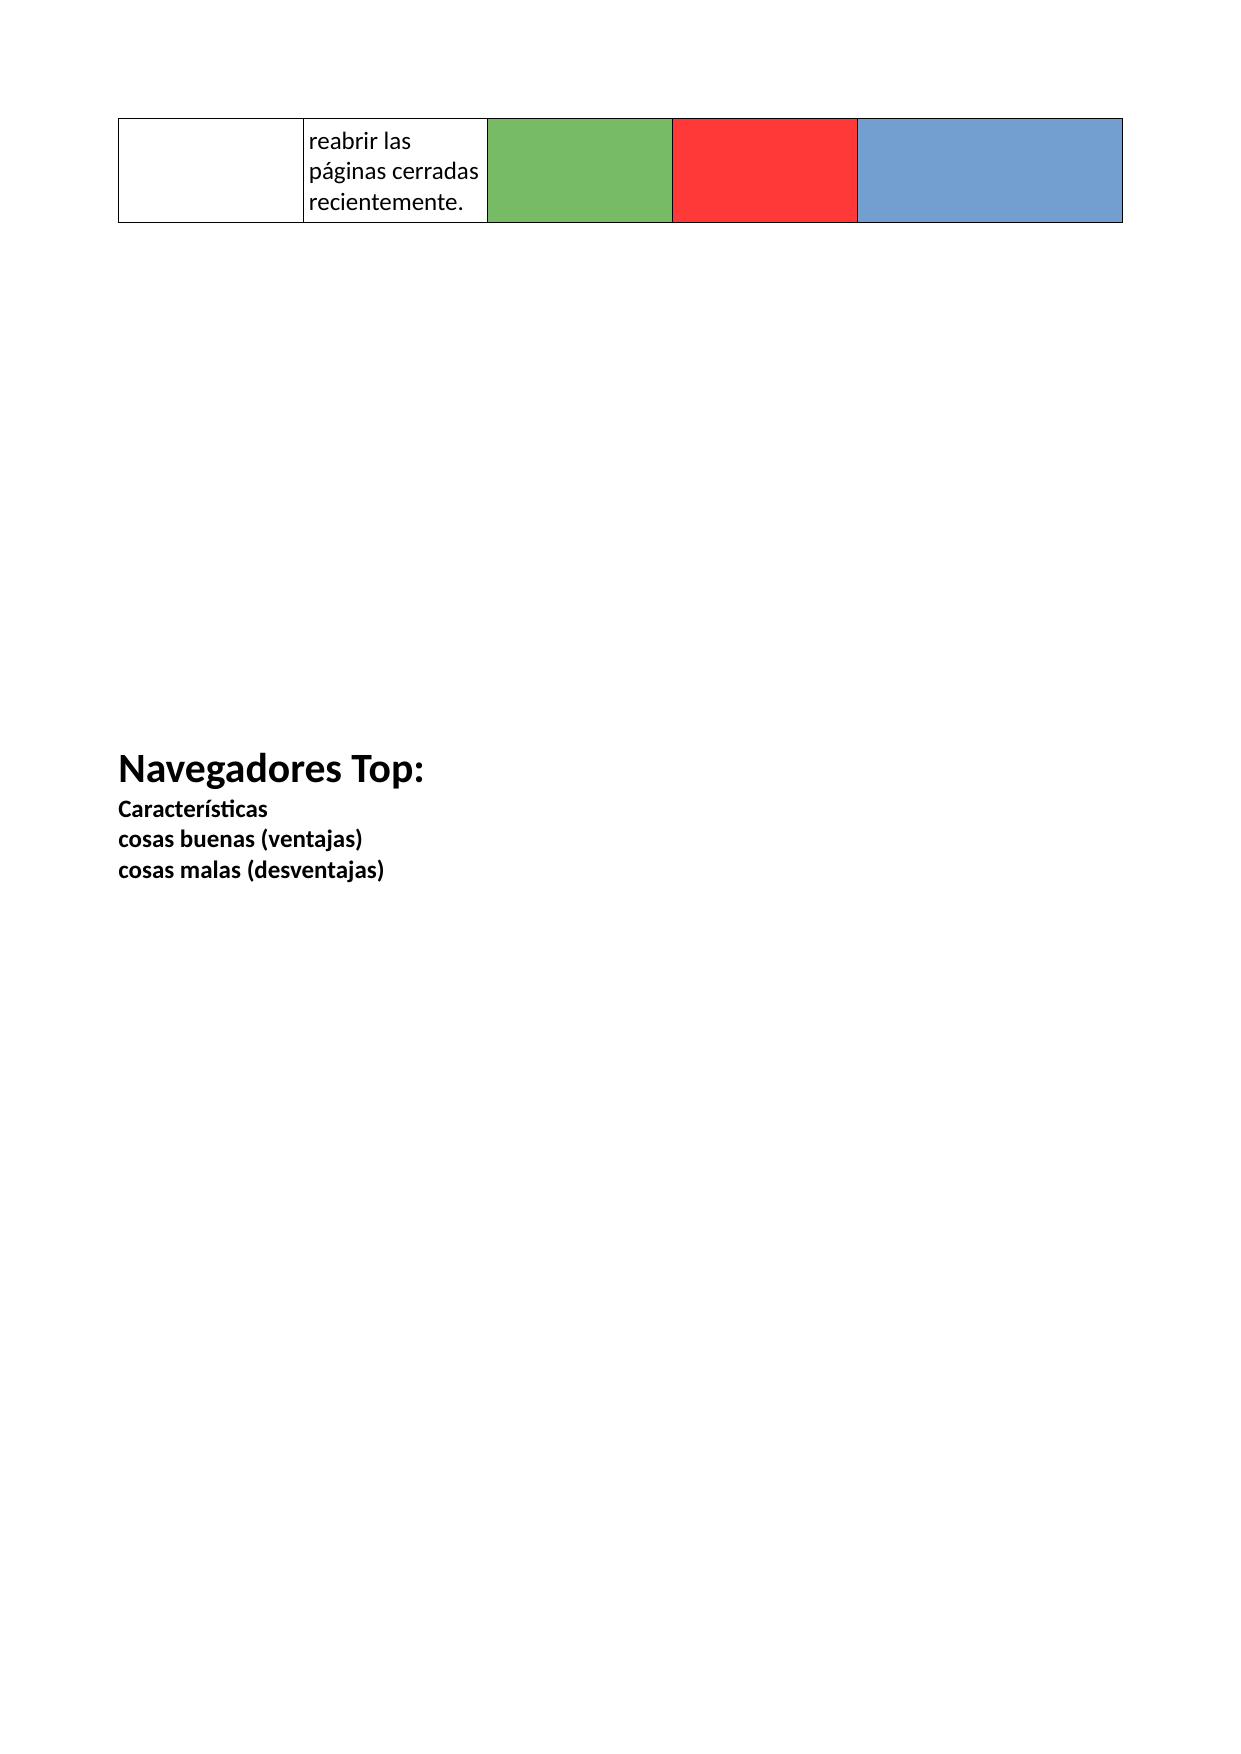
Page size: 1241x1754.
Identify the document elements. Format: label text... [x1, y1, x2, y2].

table_cell [488, 119, 672, 222]
table_cell [858, 119, 1122, 222]
text Navegadores Top: [118, 742, 1122, 793]
table_cell [673, 119, 857, 222]
table_cell [119, 119, 303, 222]
text Características [118, 793, 1122, 823]
text cosas malas (desventajas) [118, 854, 1122, 884]
text cosas buenas (ventajas) [118, 823, 1122, 854]
table_cell reabrir las páginas cerradas recientemente. [304, 119, 487, 222]
